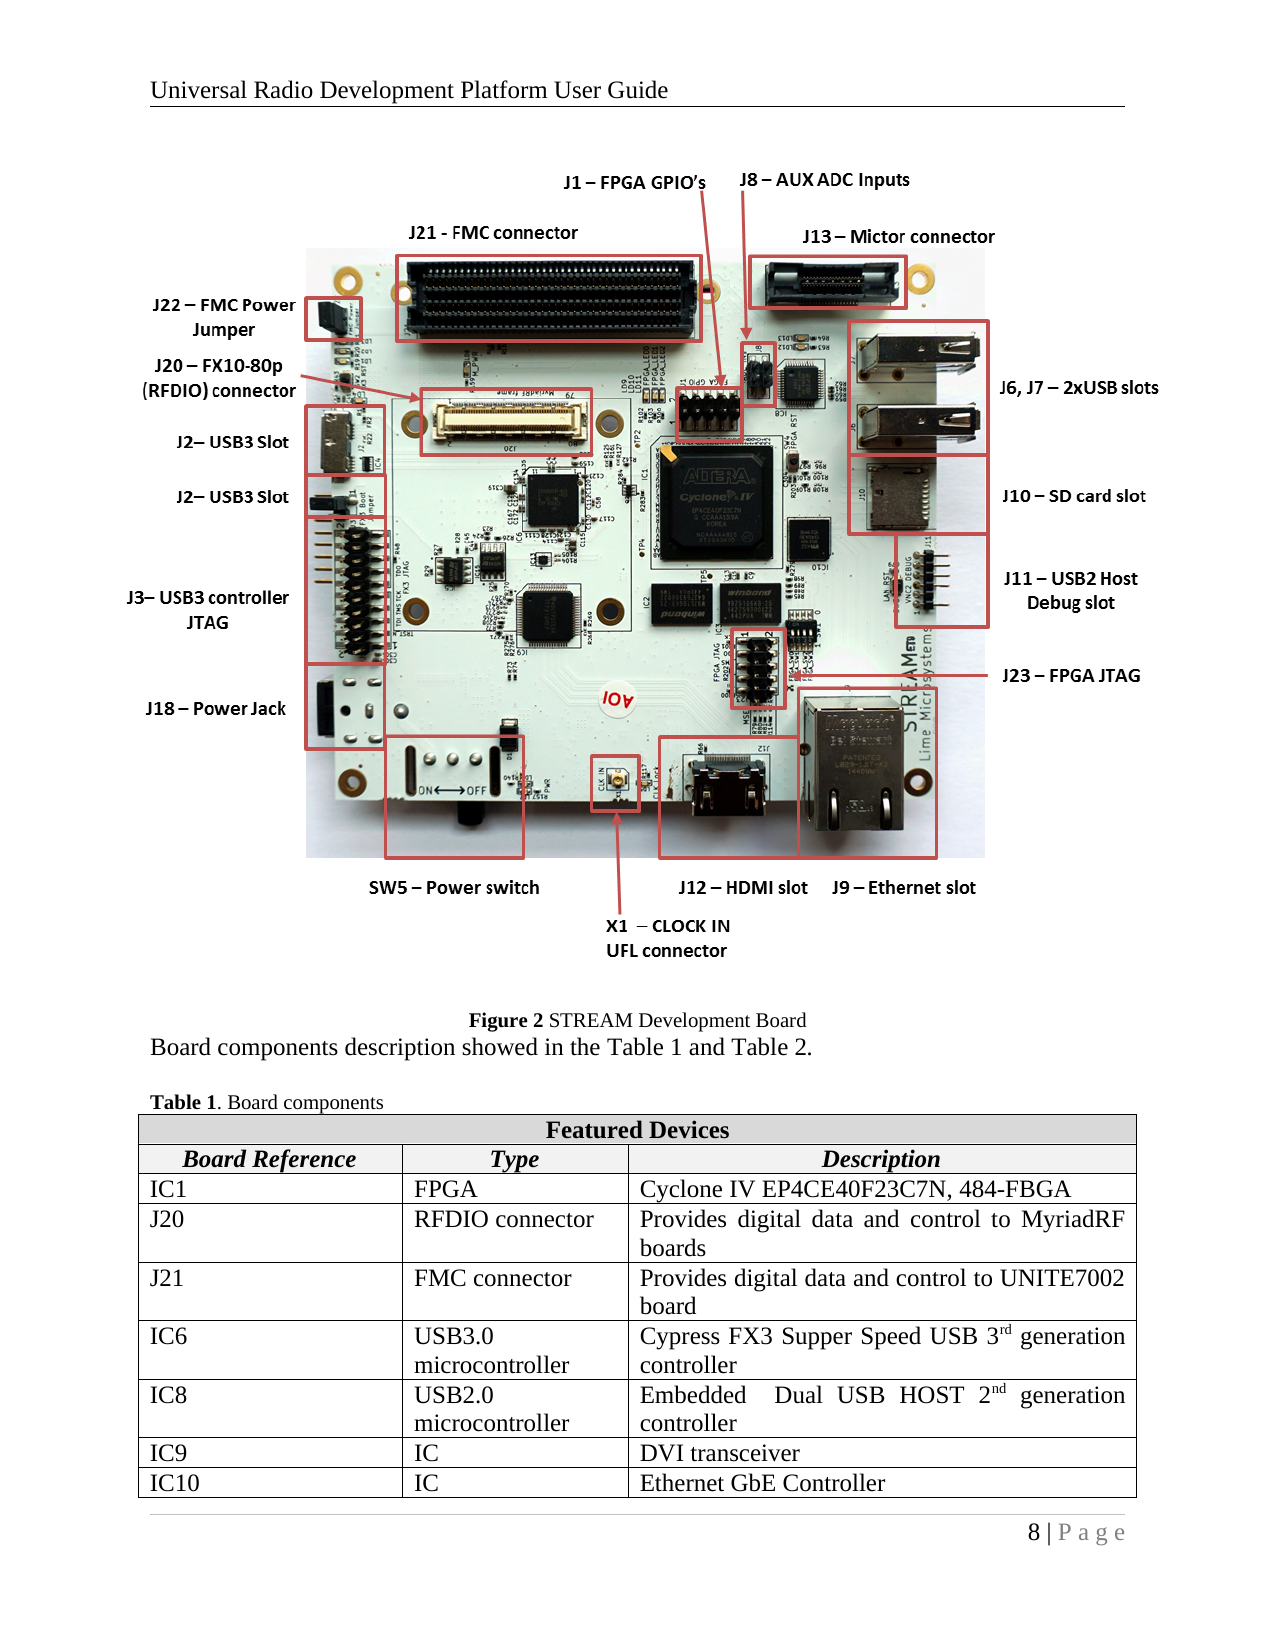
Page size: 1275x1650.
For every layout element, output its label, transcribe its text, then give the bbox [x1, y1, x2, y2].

table_cell Embedded Dual USB HOST 2nd generation controller [629, 1380, 1136, 1437]
text Figure 2 STREAM Development Board [150, 1008, 1125, 1032]
table_header Featured Devices [139, 1115, 1136, 1143]
picture [110, 159, 1211, 975]
table_cell Provides digital data and control to UNITE7002 board [629, 1263, 1136, 1320]
table_cell FPGA [403, 1174, 628, 1203]
table_cell IC [403, 1438, 628, 1467]
table_cell FMC connector [403, 1263, 628, 1320]
table_cell USB2.0 microcontroller [403, 1380, 628, 1437]
table_cell IC [403, 1468, 628, 1497]
table_cell Ethernet GbE Controller [629, 1468, 1136, 1497]
text Table 1. Board components [150, 1090, 1125, 1114]
table_cell USB3.0 microcontroller [403, 1321, 628, 1379]
text Board components description showed in the Table 1 and Table 2. [150, 1032, 1125, 1061]
table_cell DVI transceiver [629, 1438, 1136, 1467]
table_cell RFDIO connector [403, 1204, 628, 1262]
table_cell Cypress FX3 Supper Speed USB 3rd generation controller [629, 1321, 1136, 1379]
table_cell IC10 [139, 1468, 402, 1497]
table_cell Cyclone IV EP4CE40F23C7N, 484-FBGA [629, 1174, 1136, 1203]
table_cell J20 [139, 1204, 402, 1262]
table_cell Provides digital data and control to MyriadRF boards [629, 1204, 1136, 1262]
table_cell IC1 [139, 1174, 402, 1203]
table_cell J21 [139, 1263, 402, 1320]
table_cell Description [629, 1145, 1136, 1173]
table_cell IC6 [139, 1321, 402, 1379]
table_cell IC9 [139, 1438, 402, 1467]
table_cell IC8 [139, 1380, 402, 1437]
table_cell Board Reference [139, 1145, 402, 1173]
table_cell Type [403, 1145, 628, 1173]
